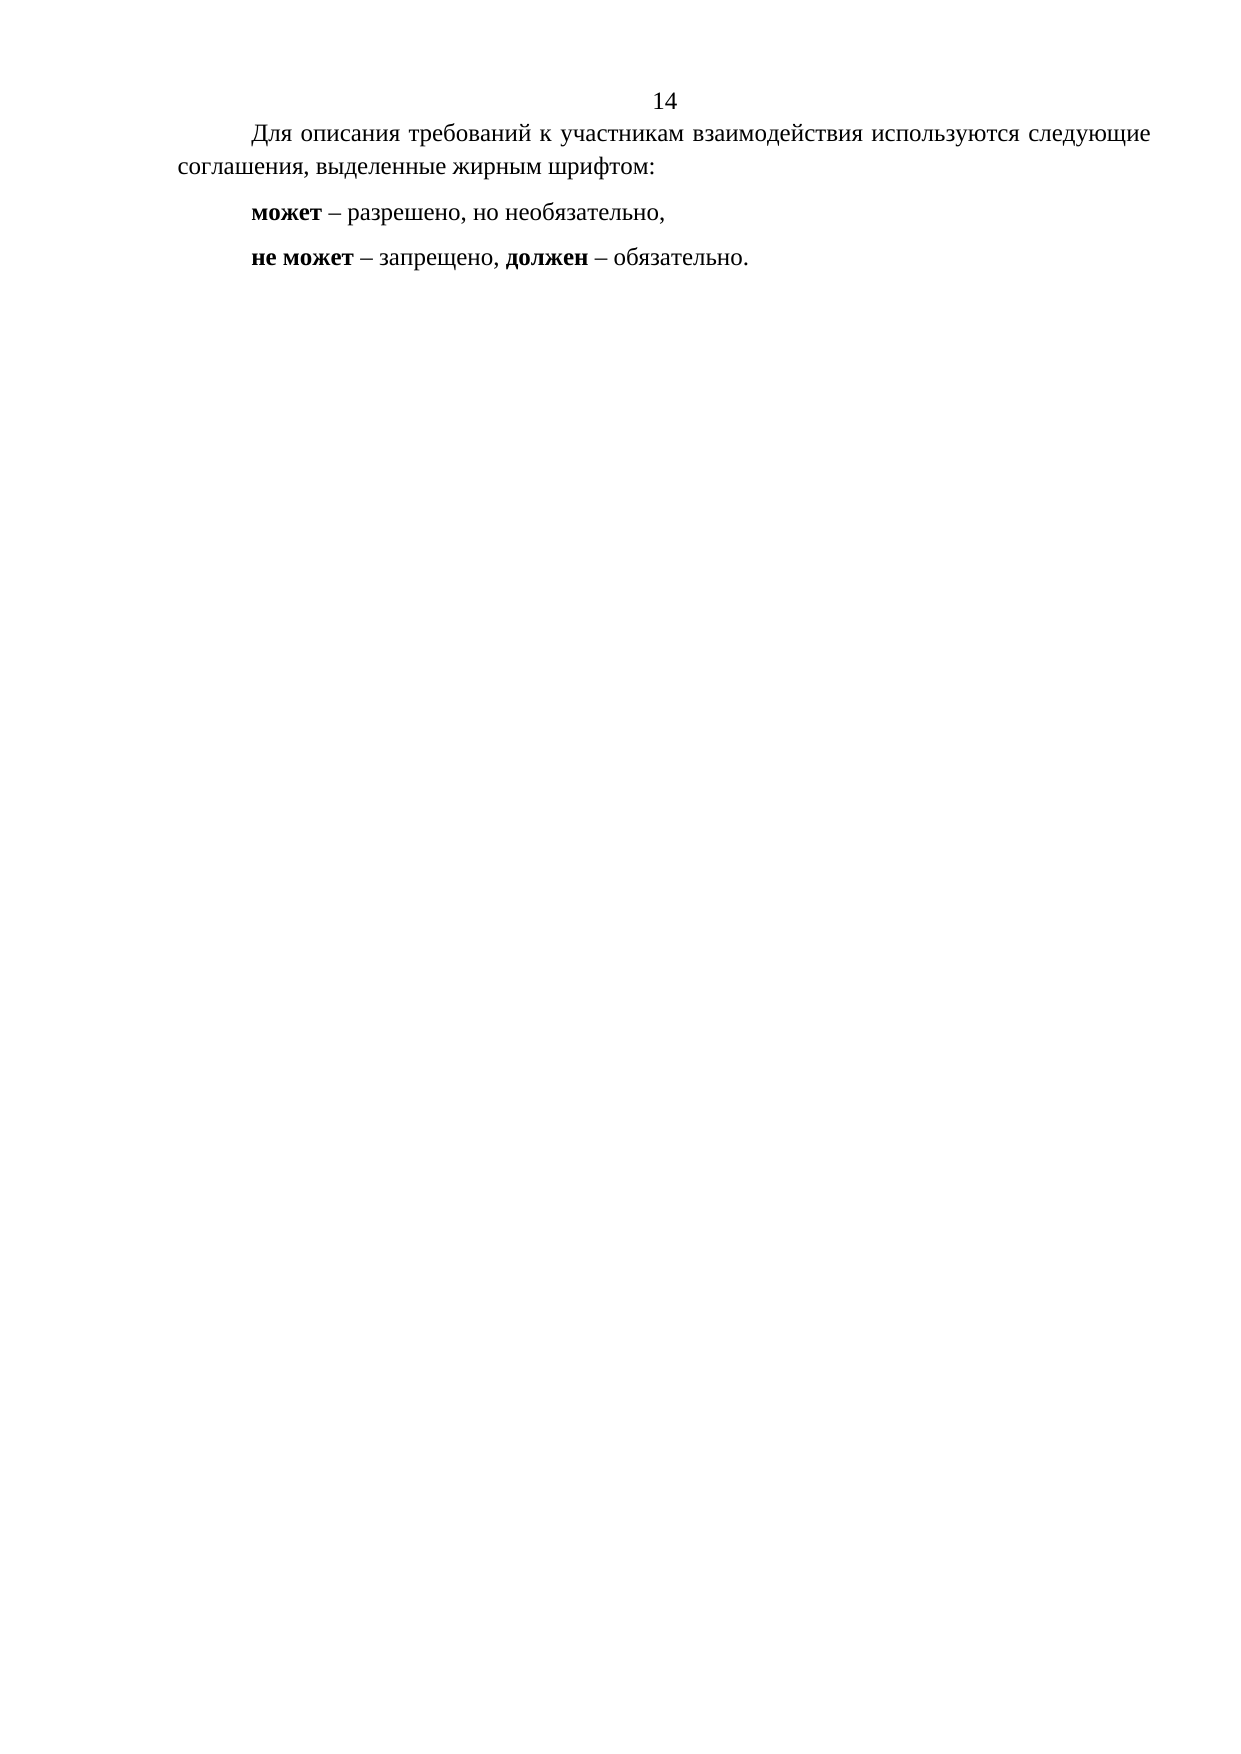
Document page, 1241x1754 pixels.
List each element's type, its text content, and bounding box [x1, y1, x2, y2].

text не может – запрещено, должен – обязательно. [177, 242, 1152, 271]
text Для описания требований к участникам взаимодействия используются следующие соглашения, выделенные жирным шрифтом: [177, 118, 1152, 180]
text может – разрешено, но необязательно, [177, 197, 1152, 225]
